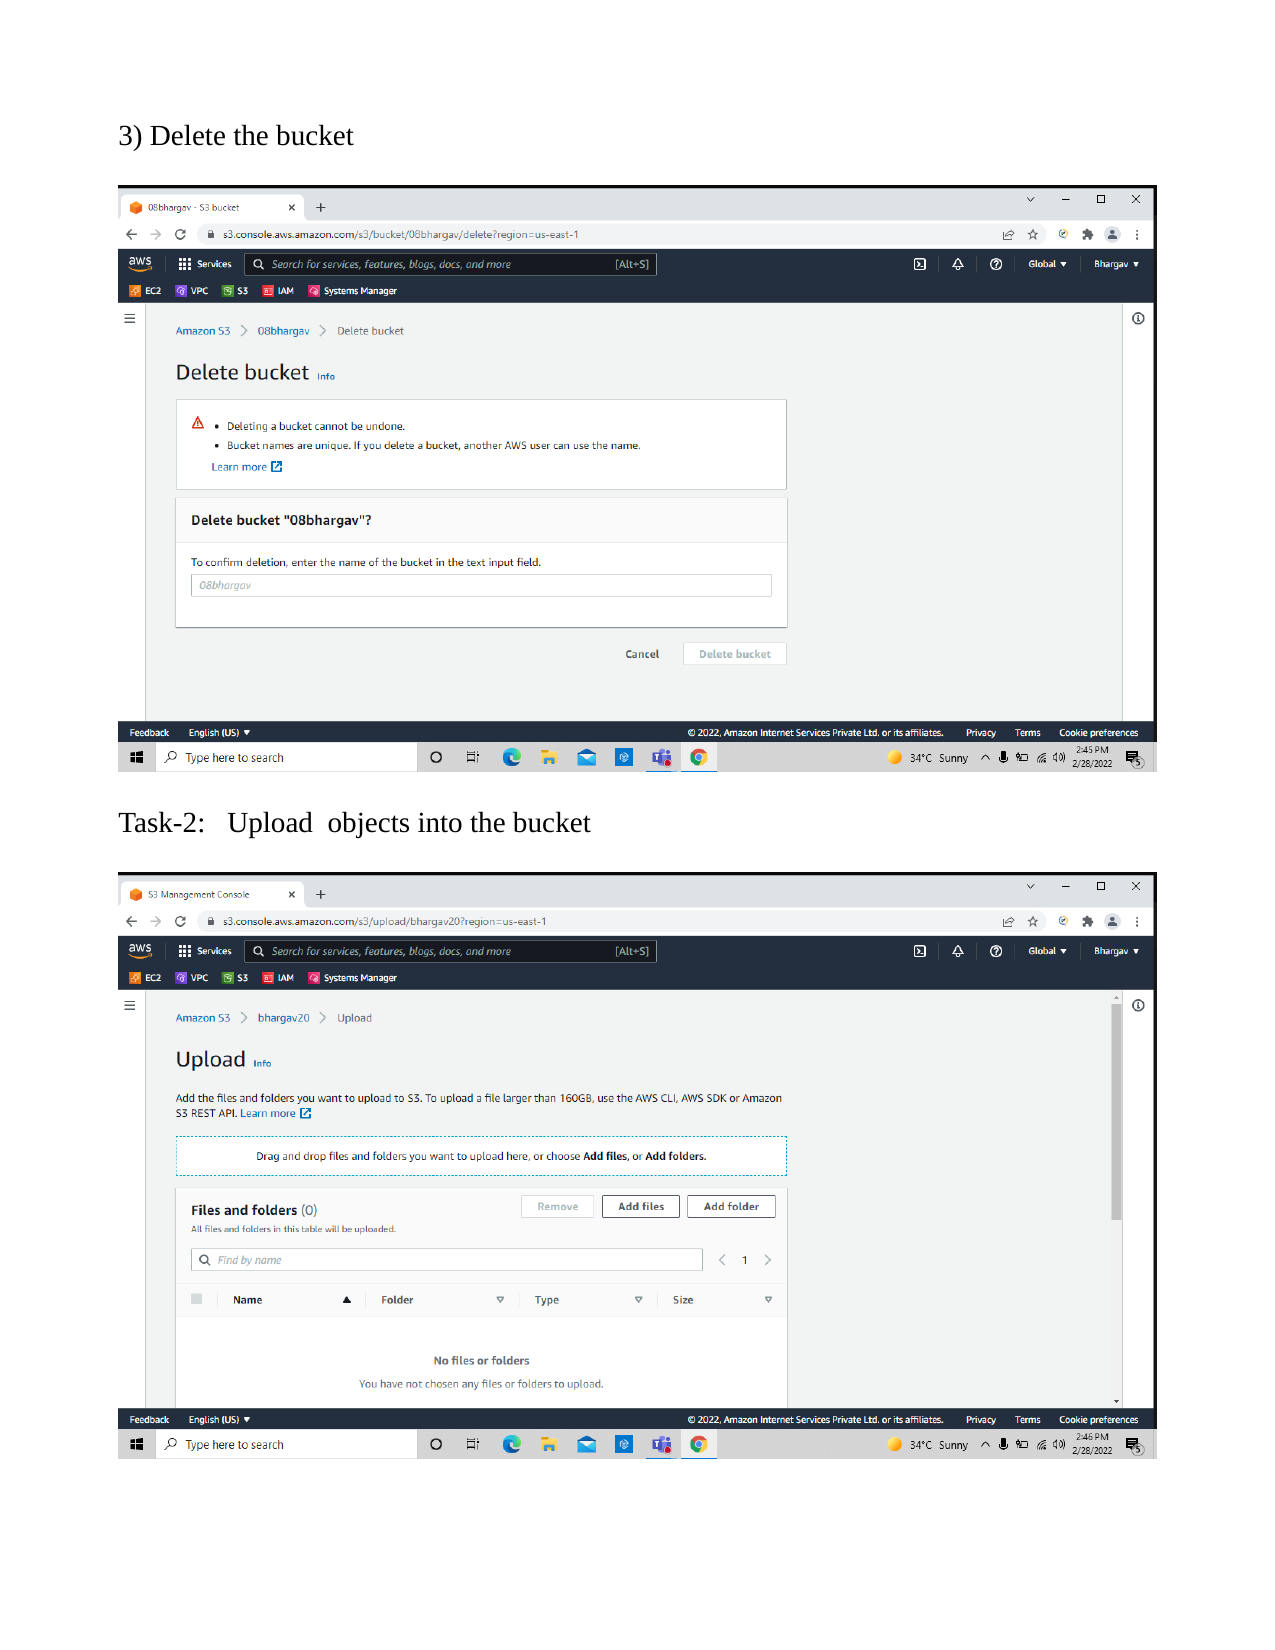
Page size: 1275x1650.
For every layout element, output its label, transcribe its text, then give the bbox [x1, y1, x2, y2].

text Task-2: Upload objects into the bucket [118, 805, 1157, 839]
text 3) Delete the bucket [118, 118, 1157, 152]
picture [118, 872, 1157, 1459]
picture [118, 185, 1157, 772]
